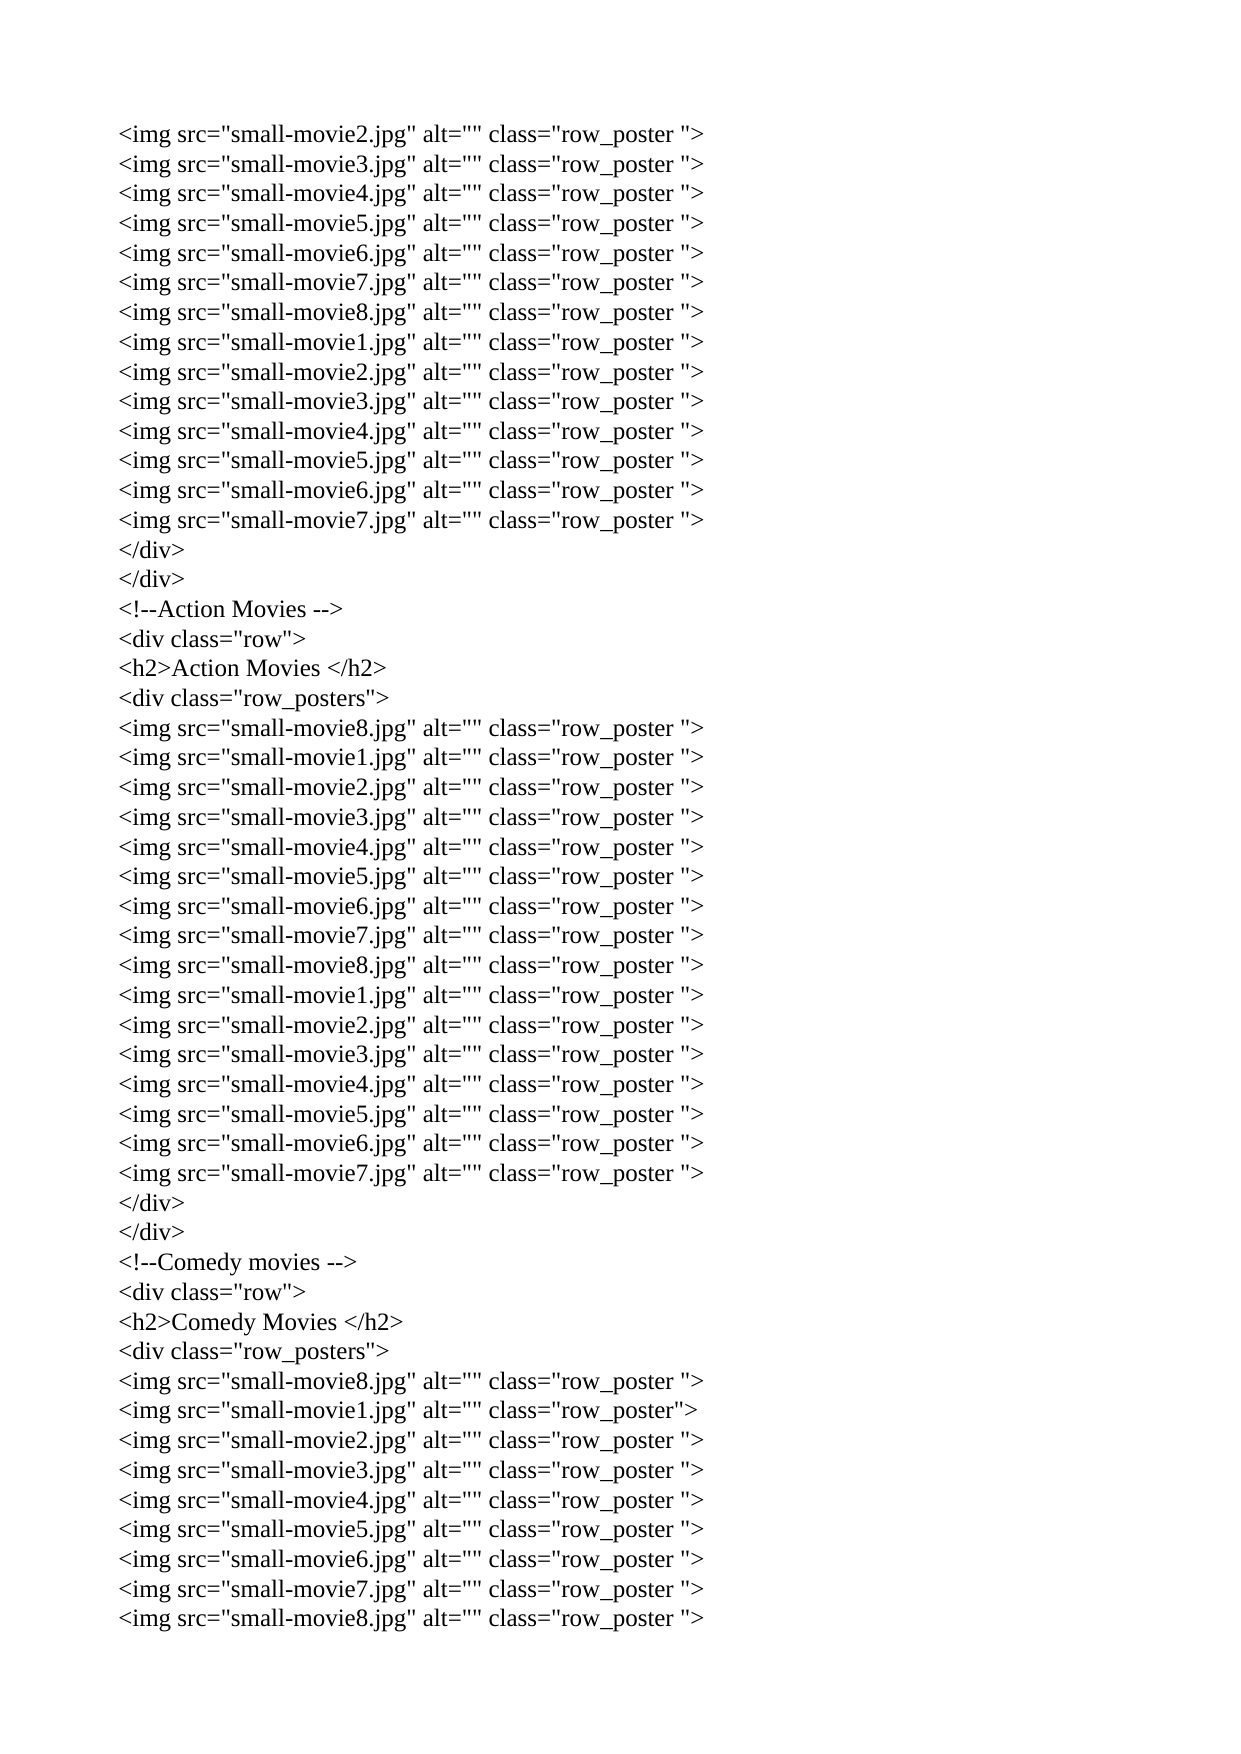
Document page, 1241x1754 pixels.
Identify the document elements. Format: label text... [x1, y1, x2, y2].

text <img src="small-movie3.jpg" alt="" class="row_poster "> [118, 801, 1122, 831]
text <img src="small-movie1.jpg" alt="" class="row_poster"> [118, 1395, 1122, 1424]
text <img src="small-movie3.jpg" alt="" class="row_poster "> [118, 385, 1122, 415]
text <img src="small-movie2.jpg" alt="" class="row_poster "> [118, 1009, 1122, 1038]
text <img src="small-movie2.jpg" alt="" class="row_poster "> [118, 1424, 1122, 1454]
text <img src="small-movie5.jpg" alt="" class="row_poster "> [118, 1098, 1122, 1127]
text <img src="small-movie7.jpg" alt="" class="row_poster "> [118, 504, 1122, 534]
text <div class="row"> [118, 623, 1122, 652]
text <img src="small-movie1.jpg" alt="" class="row_poster "> [118, 979, 1122, 1009]
text </div> [118, 1217, 1122, 1246]
text <img src="small-movie3.jpg" alt="" class="row_poster "> [118, 1038, 1122, 1068]
text <img src="small-movie7.jpg" alt="" class="row_poster "> [118, 920, 1122, 949]
text <!--Comedy movies --> [118, 1246, 1122, 1276]
text <img src="small-movie3.jpg" alt="" class="row_poster "> [118, 148, 1122, 177]
text <img src="small-movie8.jpg" alt="" class="row_poster "> [118, 712, 1122, 742]
text <div class="row"> [118, 1276, 1122, 1306]
text </div> [118, 534, 1122, 563]
text <img src="small-movie6.jpg" alt="" class="row_poster "> [118, 1127, 1122, 1157]
text <img src="small-movie6.jpg" alt="" class="row_poster "> [118, 237, 1122, 267]
text <img src="small-movie2.jpg" alt="" class="row_poster "> [118, 356, 1122, 385]
text <img src="small-movie5.jpg" alt="" class="row_poster "> [118, 207, 1122, 237]
text <img src="small-movie5.jpg" alt="" class="row_poster "> [118, 1513, 1122, 1543]
text <img src="small-movie5.jpg" alt="" class="row_poster "> [118, 445, 1122, 474]
text <img src="small-movie7.jpg" alt="" class="row_poster "> [118, 1573, 1122, 1602]
text <img src="small-movie4.jpg" alt="" class="row_poster "> [118, 177, 1122, 207]
text <img src="small-movie4.jpg" alt="" class="row_poster "> [118, 415, 1122, 445]
text <img src="small-movie4.jpg" alt="" class="row_poster "> [118, 1068, 1122, 1098]
text <img src="small-movie7.jpg" alt="" class="row_poster "> [118, 1157, 1122, 1187]
text <img src="small-movie3.jpg" alt="" class="row_poster "> [118, 1454, 1122, 1484]
text <div class="row_posters"> [118, 682, 1122, 712]
text <div class="row_posters"> [118, 1335, 1122, 1365]
text <img src="small-movie8.jpg" alt="" class="row_poster "> [118, 949, 1122, 979]
text <img src="small-movie6.jpg" alt="" class="row_poster "> [118, 1543, 1122, 1573]
text <img src="small-movie4.jpg" alt="" class="row_poster "> [118, 1484, 1122, 1513]
text <img src="small-movie4.jpg" alt="" class="row_poster "> [118, 831, 1122, 860]
text </div> [118, 563, 1122, 593]
text <img src="small-movie2.jpg" alt="" class="row_poster "> [118, 118, 1122, 148]
text <img src="small-movie1.jpg" alt="" class="row_poster "> [118, 326, 1122, 356]
text <img src="small-movie7.jpg" alt="" class="row_poster "> [118, 267, 1122, 296]
text <img src="small-movie1.jpg" alt="" class="row_poster "> [118, 742, 1122, 771]
text <img src="small-movie6.jpg" alt="" class="row_poster "> [118, 890, 1122, 920]
text <img src="small-movie8.jpg" alt="" class="row_poster "> [118, 296, 1122, 326]
text </div> [118, 1187, 1122, 1217]
text <img src="small-movie5.jpg" alt="" class="row_poster "> [118, 860, 1122, 890]
text <!--Action Movies --> [118, 593, 1122, 623]
text <h2>Action Movies </h2> [118, 652, 1122, 682]
text <img src="small-movie6.jpg" alt="" class="row_poster "> [118, 474, 1122, 504]
text <img src="small-movie2.jpg" alt="" class="row_poster "> [118, 771, 1122, 801]
text <img src="small-movie8.jpg" alt="" class="row_poster "> [118, 1602, 1122, 1632]
text <img src="small-movie8.jpg" alt="" class="row_poster "> [118, 1365, 1122, 1395]
text <h2>Comedy Movies </h2> [118, 1306, 1122, 1335]
